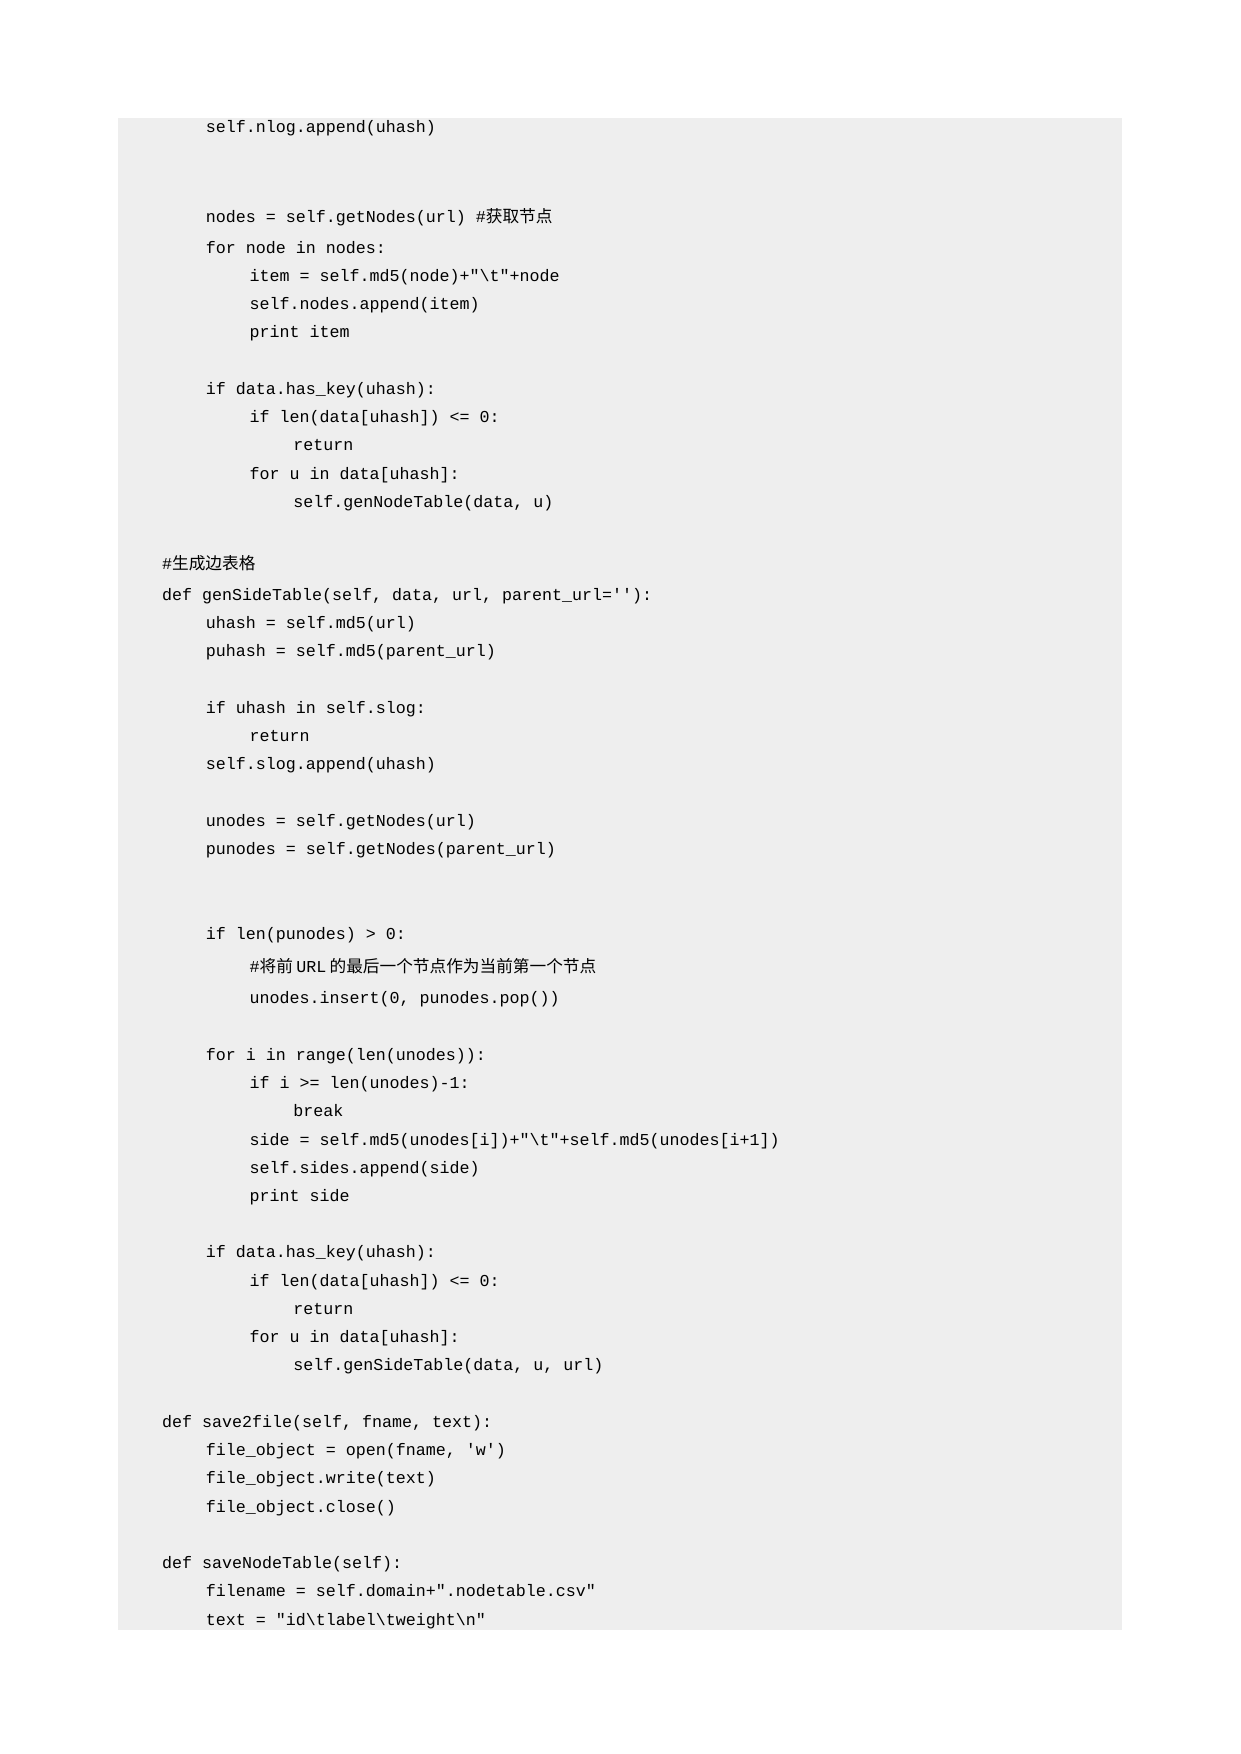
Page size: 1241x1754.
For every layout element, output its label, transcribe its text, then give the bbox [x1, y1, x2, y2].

text #生成边表格 [118, 550, 1122, 574]
text file_object.close() [118, 1498, 1122, 1517]
text for u in data[uhash]: [118, 1329, 1122, 1348]
text def genSideTable(self, data, url, parent_url=''): [118, 586, 1122, 605]
text filename = self.domain+".nodetable.csv" [118, 1583, 1122, 1602]
text unodes.insert(0, punodes.pop()) [118, 990, 1122, 1009]
text if uhash in self.slog: [118, 699, 1122, 718]
text print item [118, 324, 1122, 343]
text self.nlog.append(uhash) [118, 118, 1122, 137]
text if len(punodes) > 0: [118, 925, 1122, 944]
text for i in range(len(unodes)): [118, 1046, 1122, 1065]
text #将前URL的最后一个节点作为当前第一个节点 [118, 953, 1122, 978]
text self.nodes.append(item) [118, 296, 1122, 315]
text uhash = self.md5(url) [118, 615, 1122, 633]
text self.sides.append(side) [118, 1159, 1122, 1178]
text if i >= len(unodes)-1: [118, 1075, 1122, 1093]
text puhash = self.md5(parent_url) [118, 643, 1122, 662]
text def saveNodeTable(self): [118, 1554, 1122, 1573]
text def save2file(self, fname, text): [118, 1413, 1122, 1432]
text self.slog.append(uhash) [118, 756, 1122, 775]
text side = self.md5(unodes[i])+"\t"+self.md5(unodes[i+1]) [118, 1131, 1122, 1150]
text return [118, 728, 1122, 746]
text unodes = self.getNodes(url) [118, 812, 1122, 831]
text self.genSideTable(data, u, url) [118, 1357, 1122, 1376]
text print side [118, 1188, 1122, 1206]
text for node in nodes: [118, 239, 1122, 258]
text return [118, 437, 1122, 456]
text if len(data[uhash]) <= 0: [118, 409, 1122, 428]
text if data.has_key(uhash): [118, 1244, 1122, 1263]
text file_object.write(text) [118, 1470, 1122, 1489]
text file_object = open(fname, 'w') [118, 1442, 1122, 1461]
text nodes = self.getNodes(url) #获取节点 [118, 203, 1122, 227]
text break [118, 1103, 1122, 1122]
text self.genNodeTable(data, u) [118, 493, 1122, 512]
text item = self.md5(node)+"\t"+node [118, 268, 1122, 286]
text punodes = self.getNodes(parent_url) [118, 841, 1122, 859]
text text = "id\tlabel\tweight\n" [118, 1611, 1122, 1630]
text if len(data[uhash]) <= 0: [118, 1272, 1122, 1291]
text if data.has_key(uhash): [118, 381, 1122, 399]
text for u in data[uhash]: [118, 465, 1122, 484]
text return [118, 1301, 1122, 1319]
